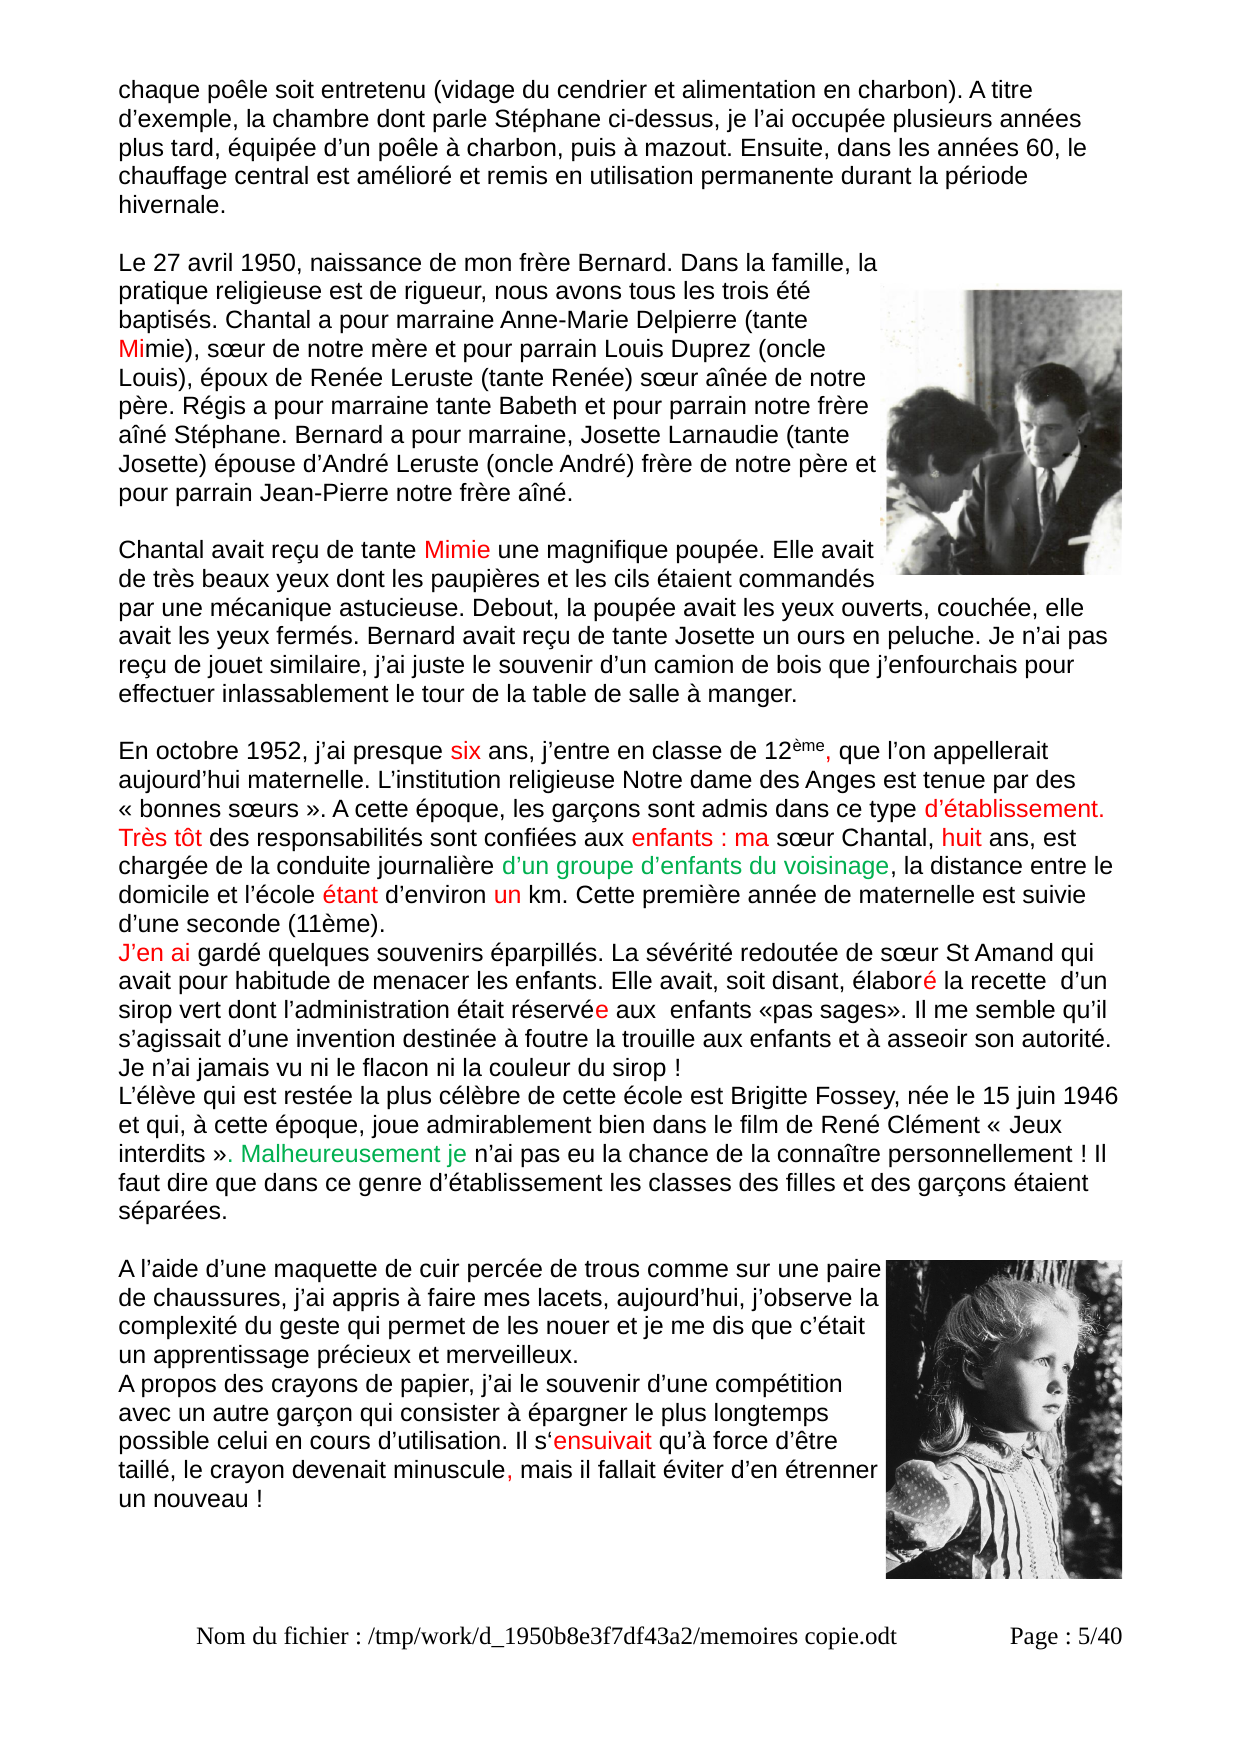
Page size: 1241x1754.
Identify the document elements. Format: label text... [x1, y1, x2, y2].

text J’en ai gardé quelques souvenirs éparpillés. La sévérité redoutée de sœur St Amand qui avait pour habitude de menacer les enfants. Elle avait, soit disant, élaboré la recette d’un sirop vert dont l’administration était réservée aux enfants «pas sages». Il me semble qu’il s’agissait d’une invention destinée à foutre la trouille aux enfants et à asseoir son autorité. Je n’ai jamais vu ni le flacon ni la couleur du sirop ! [118, 1052, 1122, 1196]
text En octobre 1952, j’ai presque six ans, j’entre en classe de 12ème, que l’on appellerait aujourd’hui maternelle. L’institution religieuse Notre dame des Anges est tenue par des « bonnes sœurs ». A cette époque, les garçons sont admis dans ce type d’établissement. Très tôt des responsabilités sont confiées aux enfants : ma sœur Chantal, huit ans, est chargée de la conduite journalière d’un groupe d’enfants du voisinage, la distance entre le domicile et l’école étant d’environ un km. Cette première année de maternelle est suivie d’une seconde (11ème). [118, 851, 1122, 1052]
text Illustration 9: Brigitte Fossey [886, 1352, 1122, 1375]
text Chantal avait reçu de tante Mimie une magnifique poupée. Elle avait de très beaux yeux dont les paupières et les cils étaient commandés par une mécanique astucieuse. Debout, la poupée avait les yeux ouverts, couchée, elle avait les yeux fermés. Bernard avait reçu de tante Josette un ours en peluche. Je n’ai pas reçu de jouet similaire, j’ai juste le souvenir d’un camion de bois que j’enfourchais pour effectuer inlassablement le tour de la table de salle à manger. [118, 650, 1122, 822]
text Le 27 avril 1950, naissance de mon frère Bernard. Dans la famille, la pratique religieuse est de rigueur, nous avons tous les trois été baptisés. Chantal a pour marraine Anne-Marie Delpierre (tante Mimie), sœur de notre mère et pour parrain Louis Duprez (oncle Louis), époux de Renée Leruste (tante Renée) sœur aînée de notre père. Régis a pour marraine tante Babeth et pour parrain notre frère aîné Stéphane. Bernard a pour marraine, Josette Larnaudie (tante Josette) épouse d’André Leruste (oncle André) frère de notre père et pour parrain Jean-Pierre notre frère aîné. [118, 362, 1122, 621]
text Illustration 8: Tante Renée et Oncle Louis [880, 375, 1122, 398]
text Au fil du temps et des moyens financiers, le mode de chauffage de la maison évolue, l’utilisation de la chaudière est d’abord abandonnée au profit de poêles dit à « feu continu » installés dans certaines pièces (séjour, cuisine et certaines chambres équipées de cheminée) de la maison. Ce terme de feu continu est tout relatif, cela suppose que chaque poêle soit entretenu (vidage du cendrier et alimentation en charbon). A titre d’exemple, la chambre dont parle Stéphane ci-dessus, je l’ai occupée plusieurs années plus tard, équipée d’un poêle à charbon, puis à mazout. Ensuite, dans les années 60, le chauffage central est amélioré et remis en utilisation permanente durant la période hivernale. [118, 75, 1122, 334]
text A l’aide d’une maquette de cuir percée de trous comme sur une paire de chaussures, j’ai appris à faire mes lacets, aujourd’hui, j’observe la complexité du geste qui permet de les nouer et je me dis que c’était un apprentissage précieux et merveilleux. [118, 1369, 886, 1484]
text A propos des crayons de papier, j’ai le souvenir d’une compétition avec un autre garçon qui consister à épargner le plus longtemps possible celui en cours d’utilisation. Il s‘ensuivait qu’à force d’être taillé, le crayon devenait minuscule, mais il fallait éviter d’en étrenner un nouveau ! [118, 1484, 885, 1541]
text L’élève qui est restée la plus célèbre de cette école est Brigitte Fossey, née le 15 juin 1946 et qui, à cette époque, joue admirablement bien dans le film de René Clément « Jeux interdits ». Malheureusement je n’ai pas eu la chance de la connaître personnellement ! Il faut dire que dans ce genre d’établissement les classes des filles et des garçons étaient séparées. [118, 1196, 1122, 1340]
